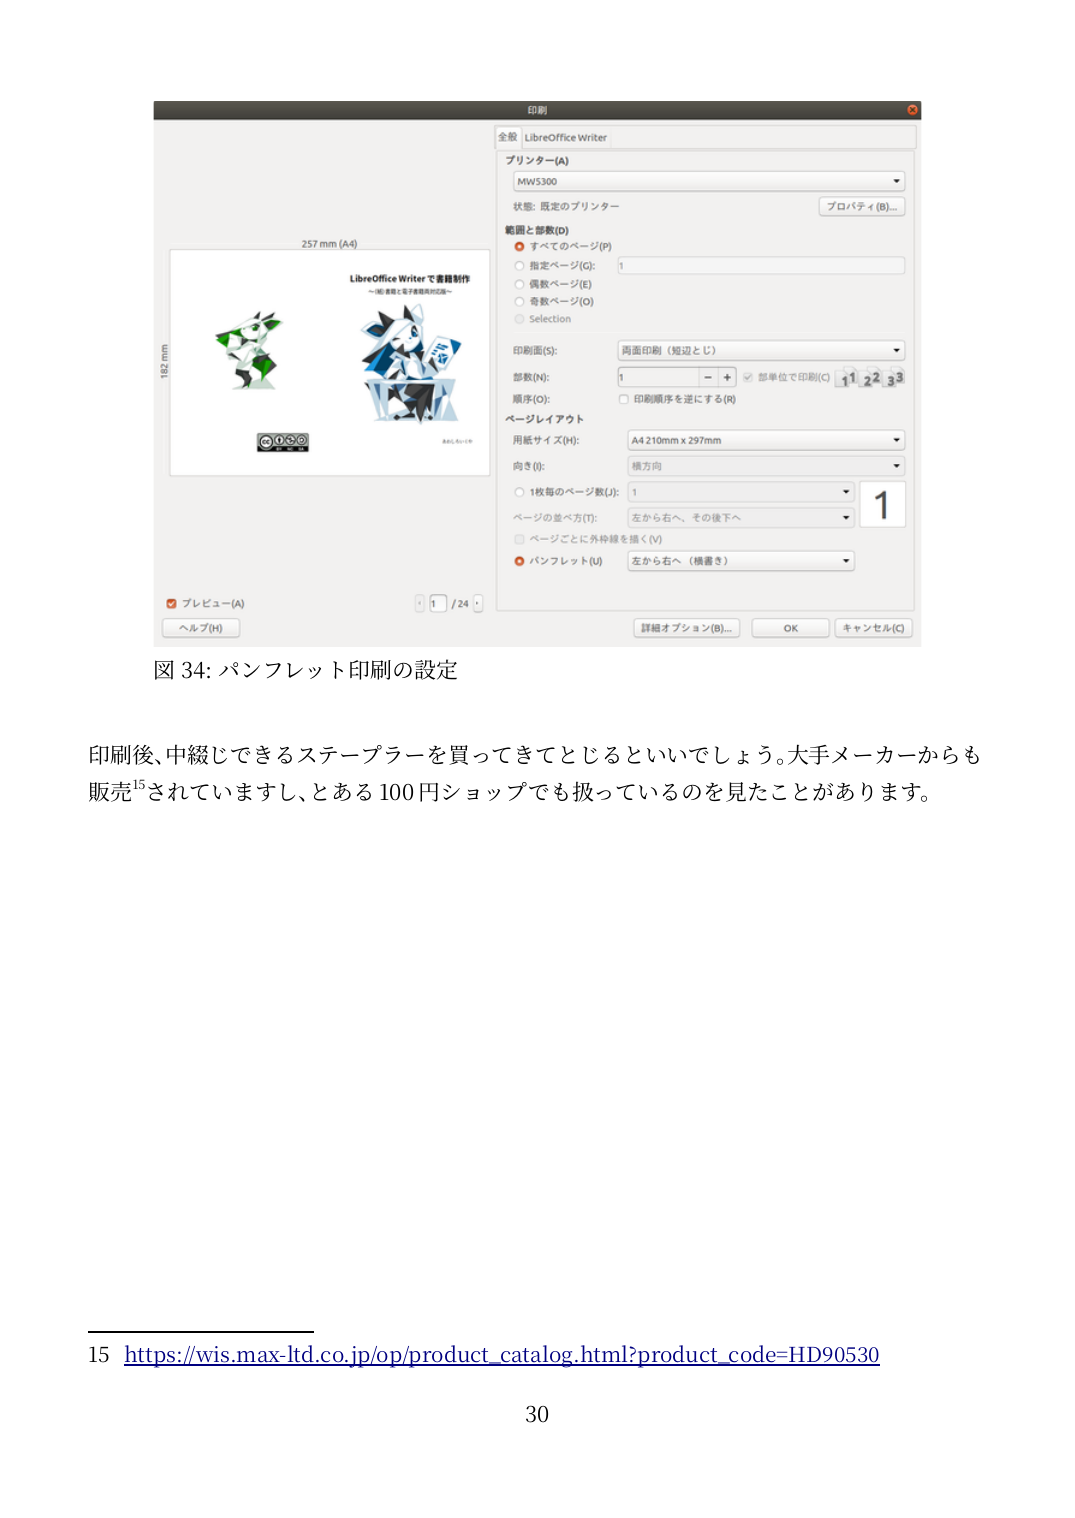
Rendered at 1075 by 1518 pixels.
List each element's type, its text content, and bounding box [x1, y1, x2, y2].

text https://wis.max-ltd.co.jp/op/product_catalog.html?product_code=HD90530 [88, 1338, 986, 1368]
picture [153, 101, 922, 647]
text 印刷後、中綴じできるステープラーを買ってきてとじるといいでしょう。大手メーカーからも販売されていますし、とある100円ショップでも扱っているのを見たことがあります。 [88, 738, 986, 806]
text 図 34: パンフレット印刷の設定 [153, 647, 921, 684]
